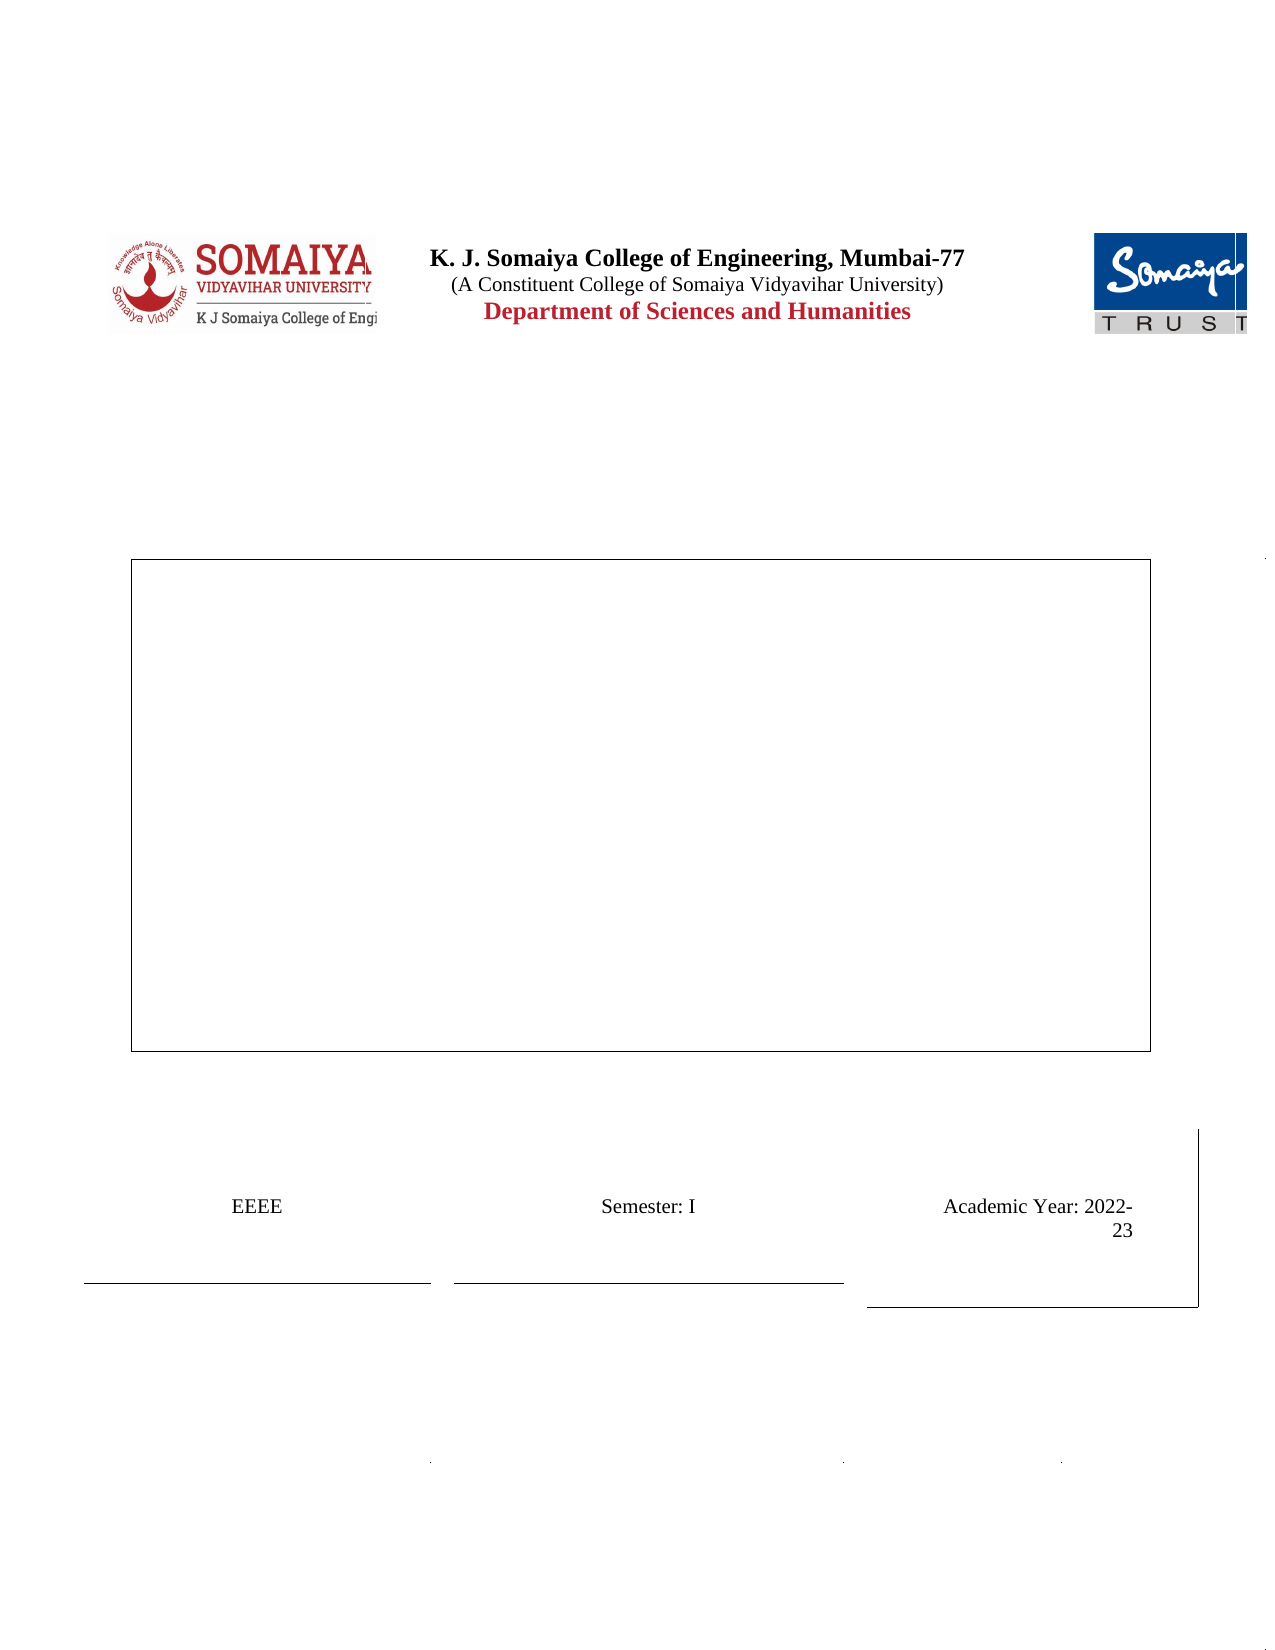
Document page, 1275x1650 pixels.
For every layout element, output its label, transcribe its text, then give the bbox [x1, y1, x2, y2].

table_cell Observation Table 1 ( Task 1) Calulations (Task1): Calclaute Va and Vb using the formula given below: =(5.5*9)/6.5=7.6 V =(3.3*9)/6.5=4.5 V =9/6.5=1.38 A Observation Table 2 Calculations (Task2): Calculate I1, I2, I3 and IS using the formula given below: Observation (Task 3): Case 1 : LED just turn’s ON Case 2 : LED turn’s ON ( glows brightly) Observations (Task4): Case 1 : Supply Voltage Levels recording Case Case 2: Status of voltages in the circuit Screenshot of Output: [132, 560, 1150, 1051]
